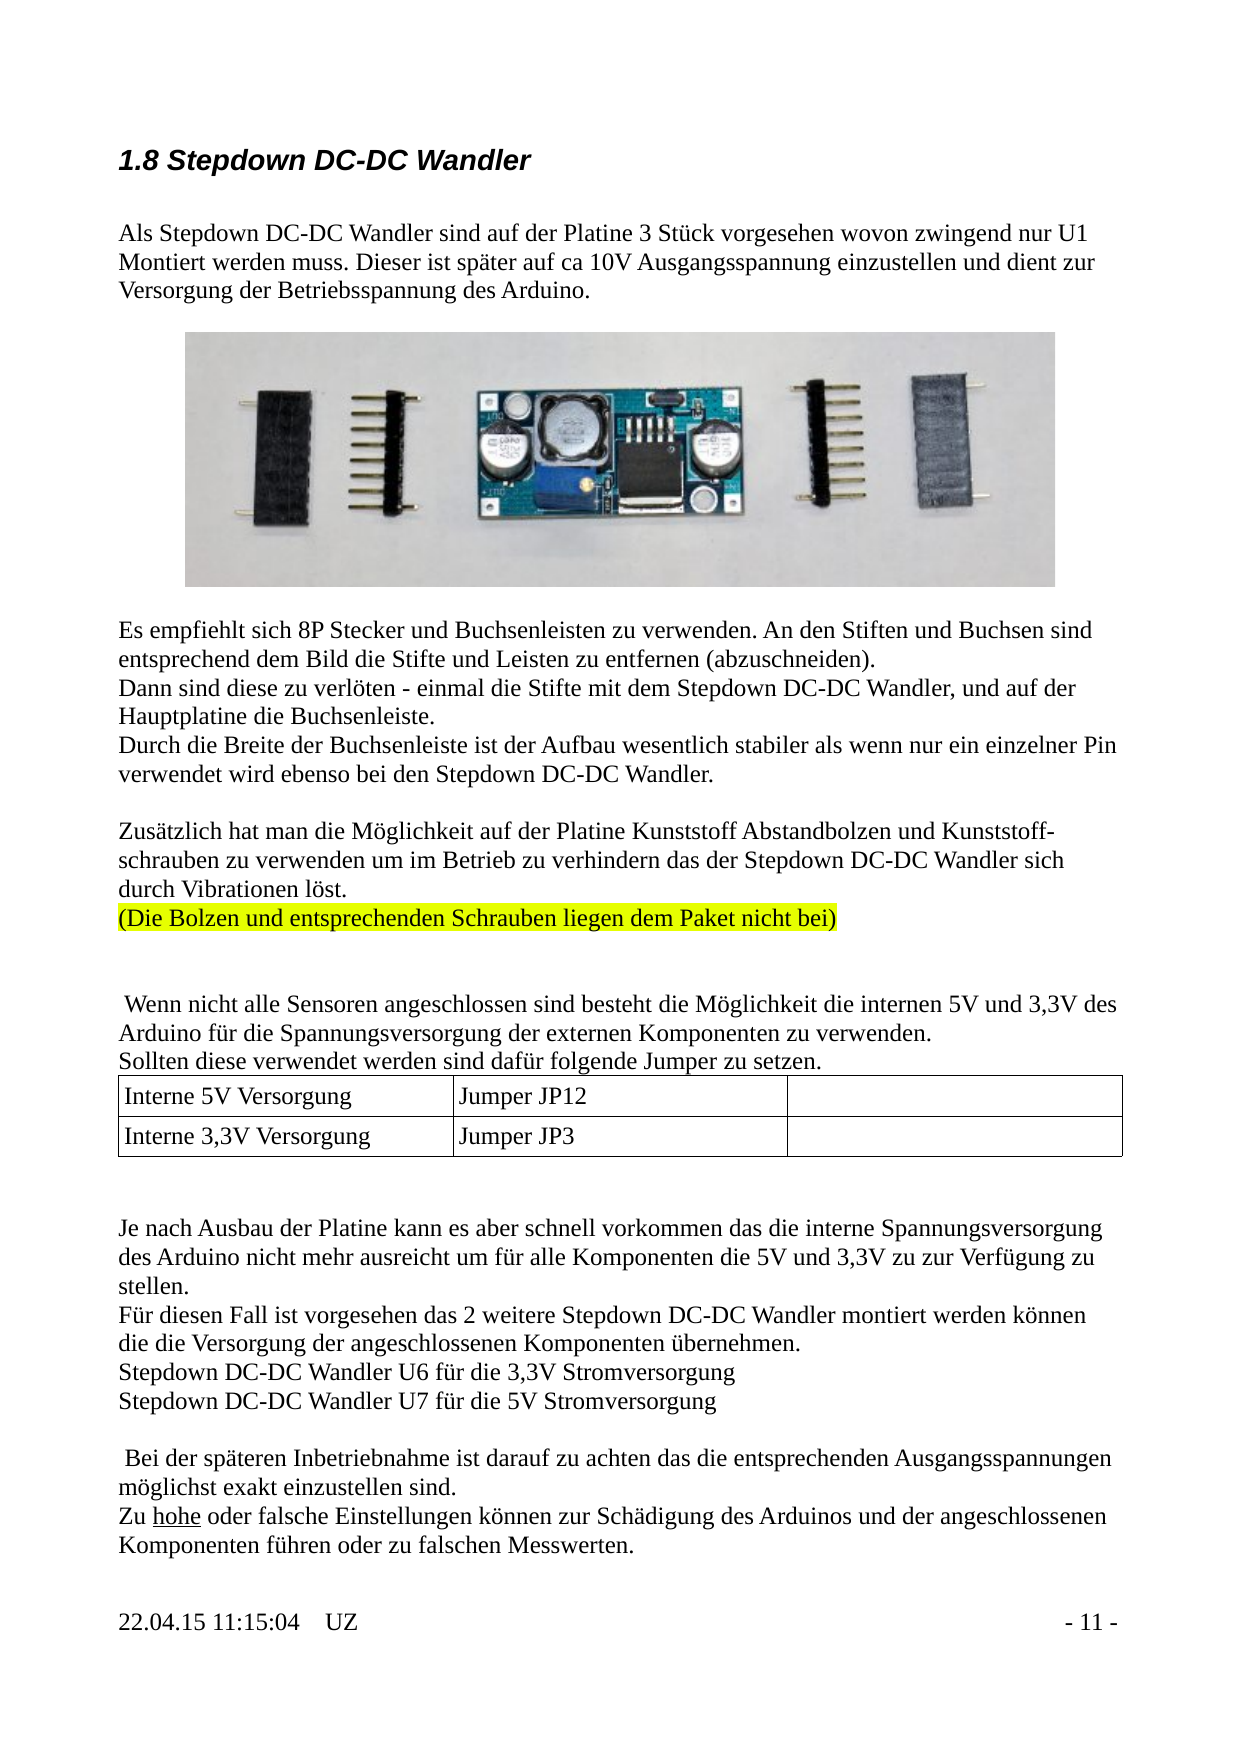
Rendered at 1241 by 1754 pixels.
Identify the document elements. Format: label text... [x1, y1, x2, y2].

subtitle 1.8 Stepdown DC-DC Wandler [118, 143, 1122, 177]
text Zu hohe oder falsche Einstellungen können zur Schädigung des Arduinos und der angeschlossenen Komponenten führen oder zu falschen Messwerten. [118, 1501, 1122, 1558]
text Bei der späteren Inbetriebnahme ist darauf zu achten das die entsprechenden Ausgangsspannungen möglichst exakt einzustellen sind. [118, 1443, 1122, 1501]
text Es empfiehlt sich 8P Stecker und Buchsenleisten zu verwenden. An den Stiften und Buchsen sind entsprechend dem Bild die Stifte und Leisten zu entfernen (abzuschneiden). [118, 615, 1122, 673]
text Durch die Breite der Buchsenleiste ist der Aufbau wesentlich stabiler als wenn nur ein einzelner Pin verwendet wird ebenso bei den Stepdown DC-DC Wandler. [118, 730, 1122, 788]
text Als Stepdown DC-DC Wandler sind auf der Platine 3 Stück vorgesehen wovon zwingend nur U1 Montiert werden muss. Dieser ist später auf ca 10V Ausgangsspannung einzustellen und dient zur Versorgung der Betriebsspannung des Arduino. [118, 218, 1122, 304]
picture [185, 332, 1055, 587]
text Stepdown DC-DC Wandler U7 für die 5V Stromversorgung [118, 1386, 1122, 1415]
table_header [788, 1076, 1122, 1116]
text Sollten diese verwendet werden sind dafür folgende Jumper zu setzen. [118, 1046, 1122, 1075]
table_cell Interne 3,3V Versorgung [119, 1117, 453, 1156]
text Dann sind diese zu verlöten - einmal die Stifte mit dem Stepdown DC-DC Wandler, und auf der Hauptplatine die Buchsenleiste. [118, 673, 1122, 730]
table_header Jumper JP12 [454, 1076, 787, 1116]
text Wenn nicht alle Sensoren angeschlossen sind besteht die Möglichkeit die internen 5V und 3,3V des Arduino für die Spannungsversorgung der externen Komponenten zu verwenden. [118, 989, 1122, 1046]
table_cell [788, 1117, 1122, 1156]
text Zusätzlich hat man die Möglichkeit auf der Platine Kunststoff Abstandbolzen und Kunststoff-schrauben zu verwenden um im Betrieb zu verhindern das der Stepdown DC-DC Wandler sich durch Vibrationen löst. [118, 816, 1122, 903]
table_header Interne 5V Versorgung [119, 1076, 453, 1116]
table_cell Jumper JP3 [454, 1117, 787, 1156]
text Je nach Ausbau der Platine kann es aber schnell vorkommen das die interne Spannungsversorgung des Arduino nicht mehr ausreicht um für alle Komponenten die 5V und 3,3V zu zur Verfügung zu stellen. [118, 1213, 1122, 1300]
text (Die Bolzen und entsprechenden Schrauben liegen dem Paket nicht bei) [118, 903, 1122, 931]
text Für diesen Fall ist vorgesehen das 2 weitere Stepdown DC-DC Wandler montiert werden können die die Versorgung der angeschlossenen Komponenten übernehmen. [118, 1300, 1122, 1357]
text Stepdown DC-DC Wandler U6 für die 3,3V Stromversorgung [118, 1357, 1122, 1386]
